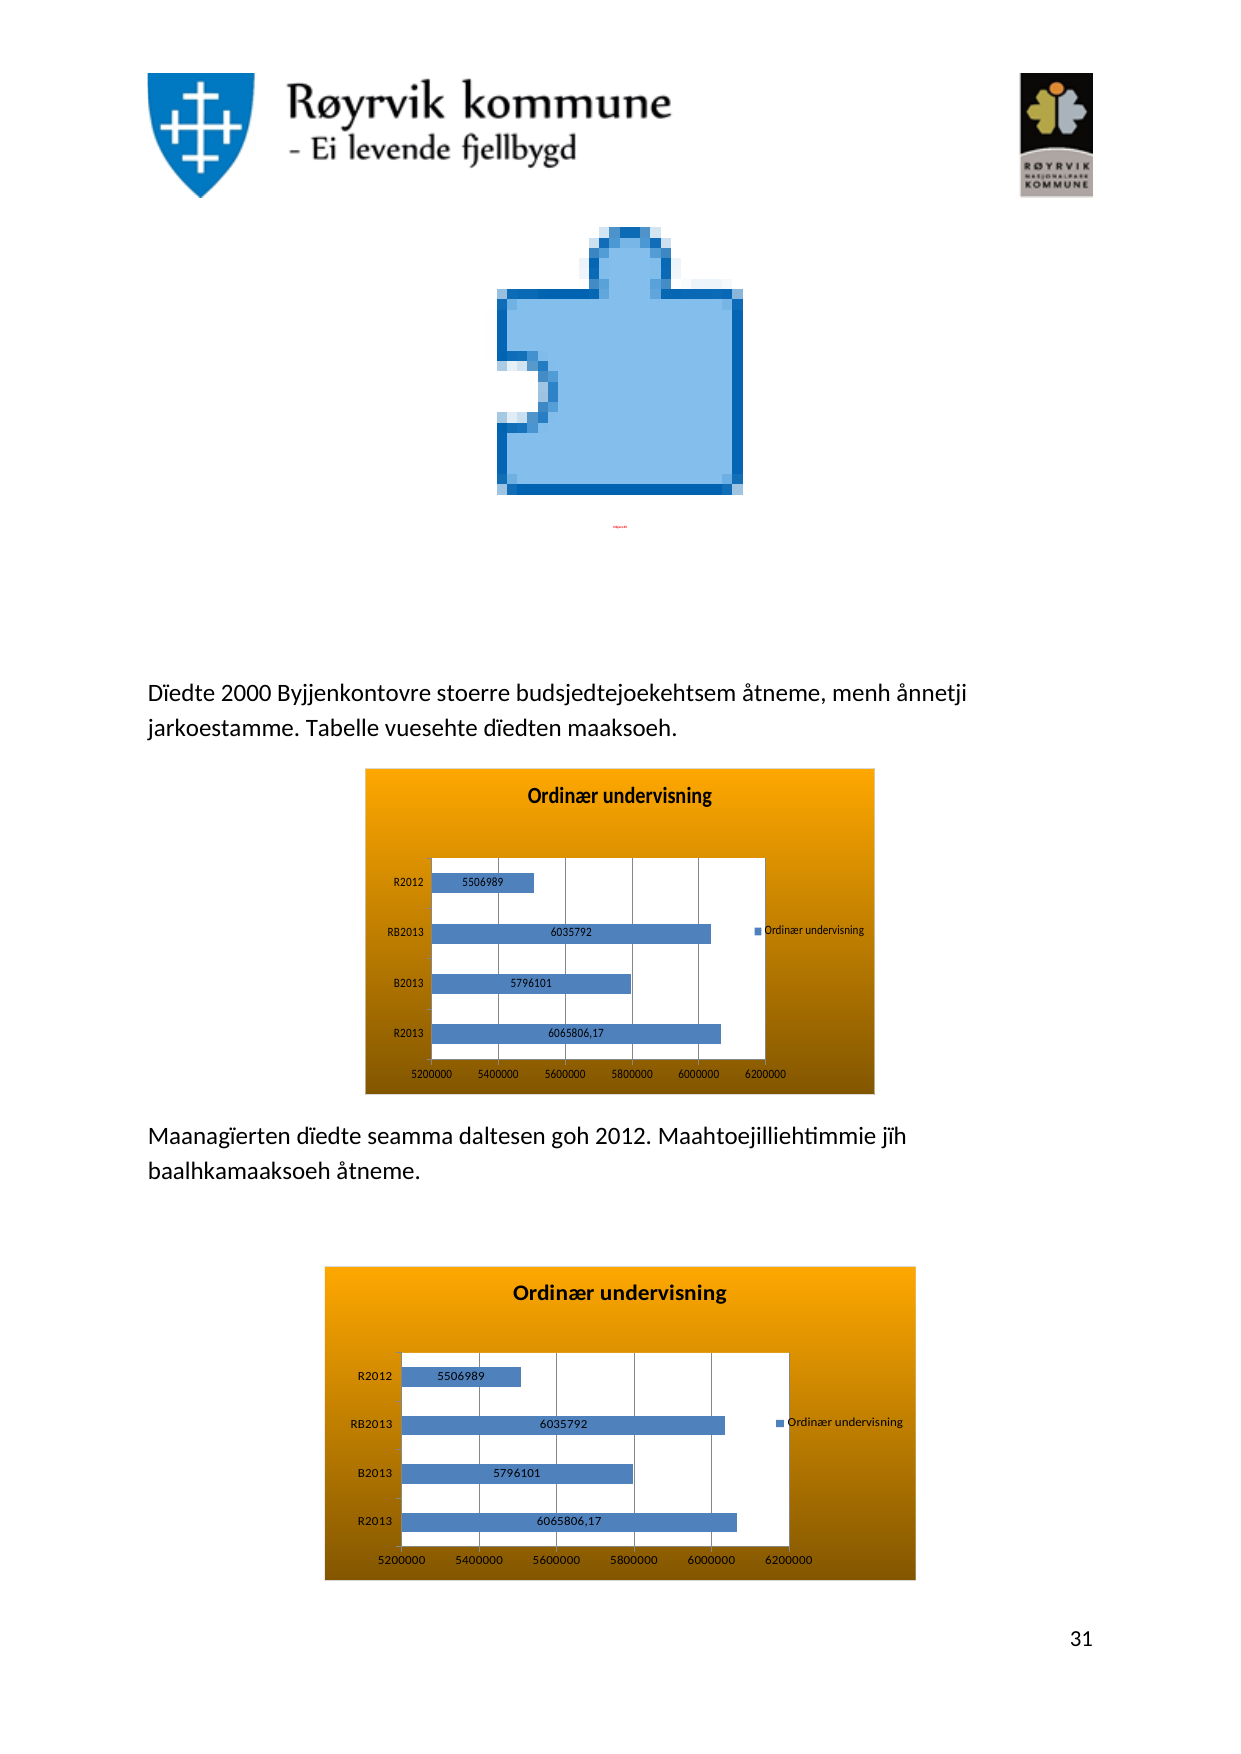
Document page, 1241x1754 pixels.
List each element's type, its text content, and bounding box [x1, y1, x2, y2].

text Maanagïerten dïedte seamma daltesen goh 2012. Maahtoejilliehtimmie jïh baalhkamaaksoeh åtneme. [148, 1120, 1093, 1185]
text Dïedte 2000 Byjjenkontovre stoerre budsjedtejoekehtsem åtneme, menh ånnetji jarkoestamme. Tabelle vuesehte dïedten maaksoeh. [148, 677, 1093, 743]
picture [147, 73, 1093, 198]
